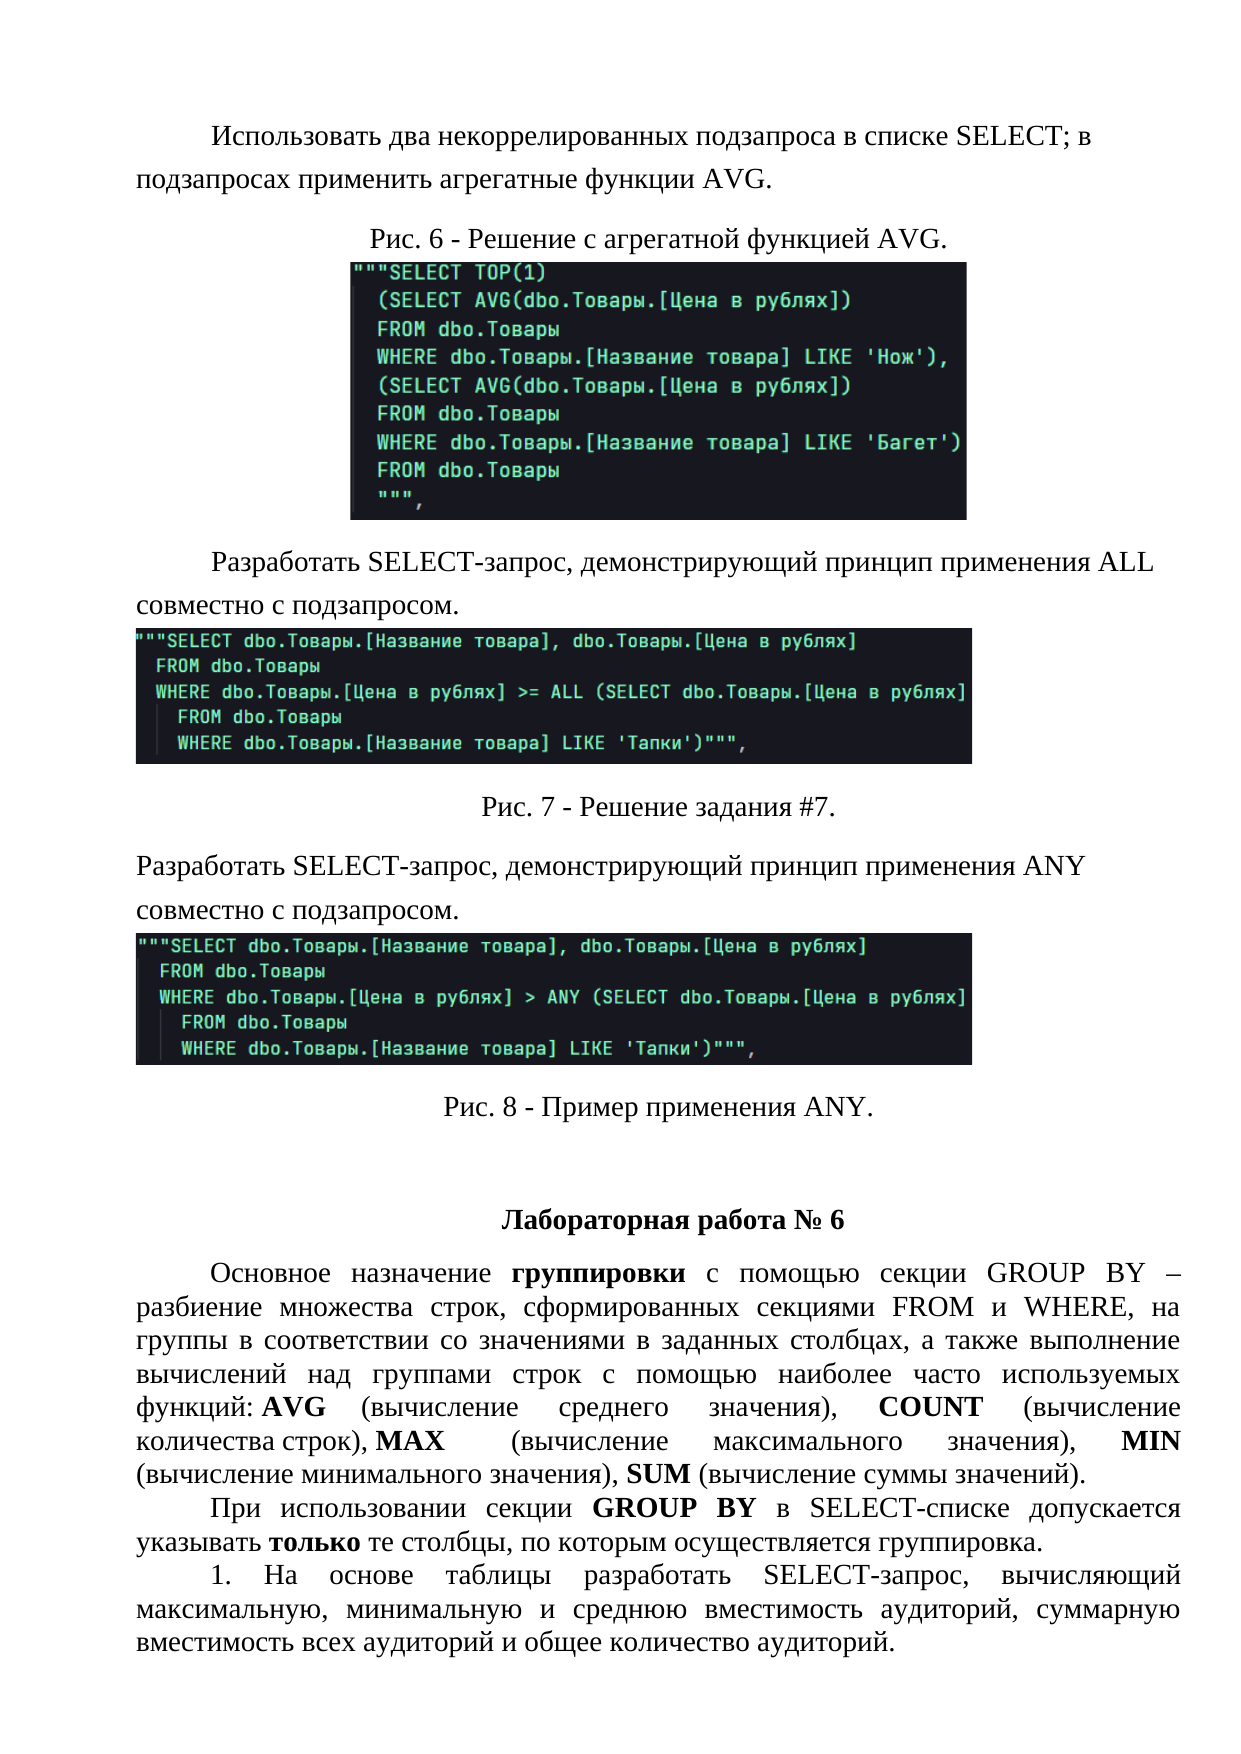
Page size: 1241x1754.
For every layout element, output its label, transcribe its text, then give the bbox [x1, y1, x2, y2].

picture [350, 262, 967, 520]
picture [135, 628, 973, 764]
text Рис. 7 - Решение задания #7. [136, 789, 1181, 822]
text Рис. 8 - Пример применения ANY. [136, 1089, 1181, 1123]
text При использовании секции GROUP BY в SELECT-списке допускается указывать только те столбцы, по которым осуществляется группировка. [136, 1490, 1181, 1557]
text Разработать SELECT-запрос, демонстрирующий принцип применения ANY совместно с подзапросом. [136, 848, 1181, 1065]
text Разработать SELECT-запрос, демонстрирующий принцип применения ALL совместно с подзапросом. [136, 544, 1181, 764]
picture [135, 933, 973, 1065]
text Использовать два некоррелированных подзапроса в списке SELECT; в подзапросах применить агрегатные функции AVG. [136, 118, 1181, 195]
text 1. На основе таблицы разработать SELECT-запрос, вычисляющий максимальную, минимальную и среднюю вместимость аудиторий, суммарную вместимость всех аудиторий и общее количество аудиторий. [136, 1557, 1181, 1658]
text Лабораторная работа № 6 [136, 1202, 1181, 1236]
text Основное назначение группировки с помощью секции GROUP BY – разбиение множества строк, сформированных секциями FROM и WHERE, на группы в соответствии со значениями в заданных столбцах, а также выполнение вычислений над группами строк с помощью наиболее часто используемых функций: AVG (вычисление среднего значения), COUNT (вычисление количества строк), MAX (вычисление максимального значения), MIN (вычисление минимального значения), SUM (вычисление суммы значений). [136, 1255, 1181, 1490]
text Рис. 6 - Решение с агрегатной функцией AVG. [136, 221, 1181, 519]
